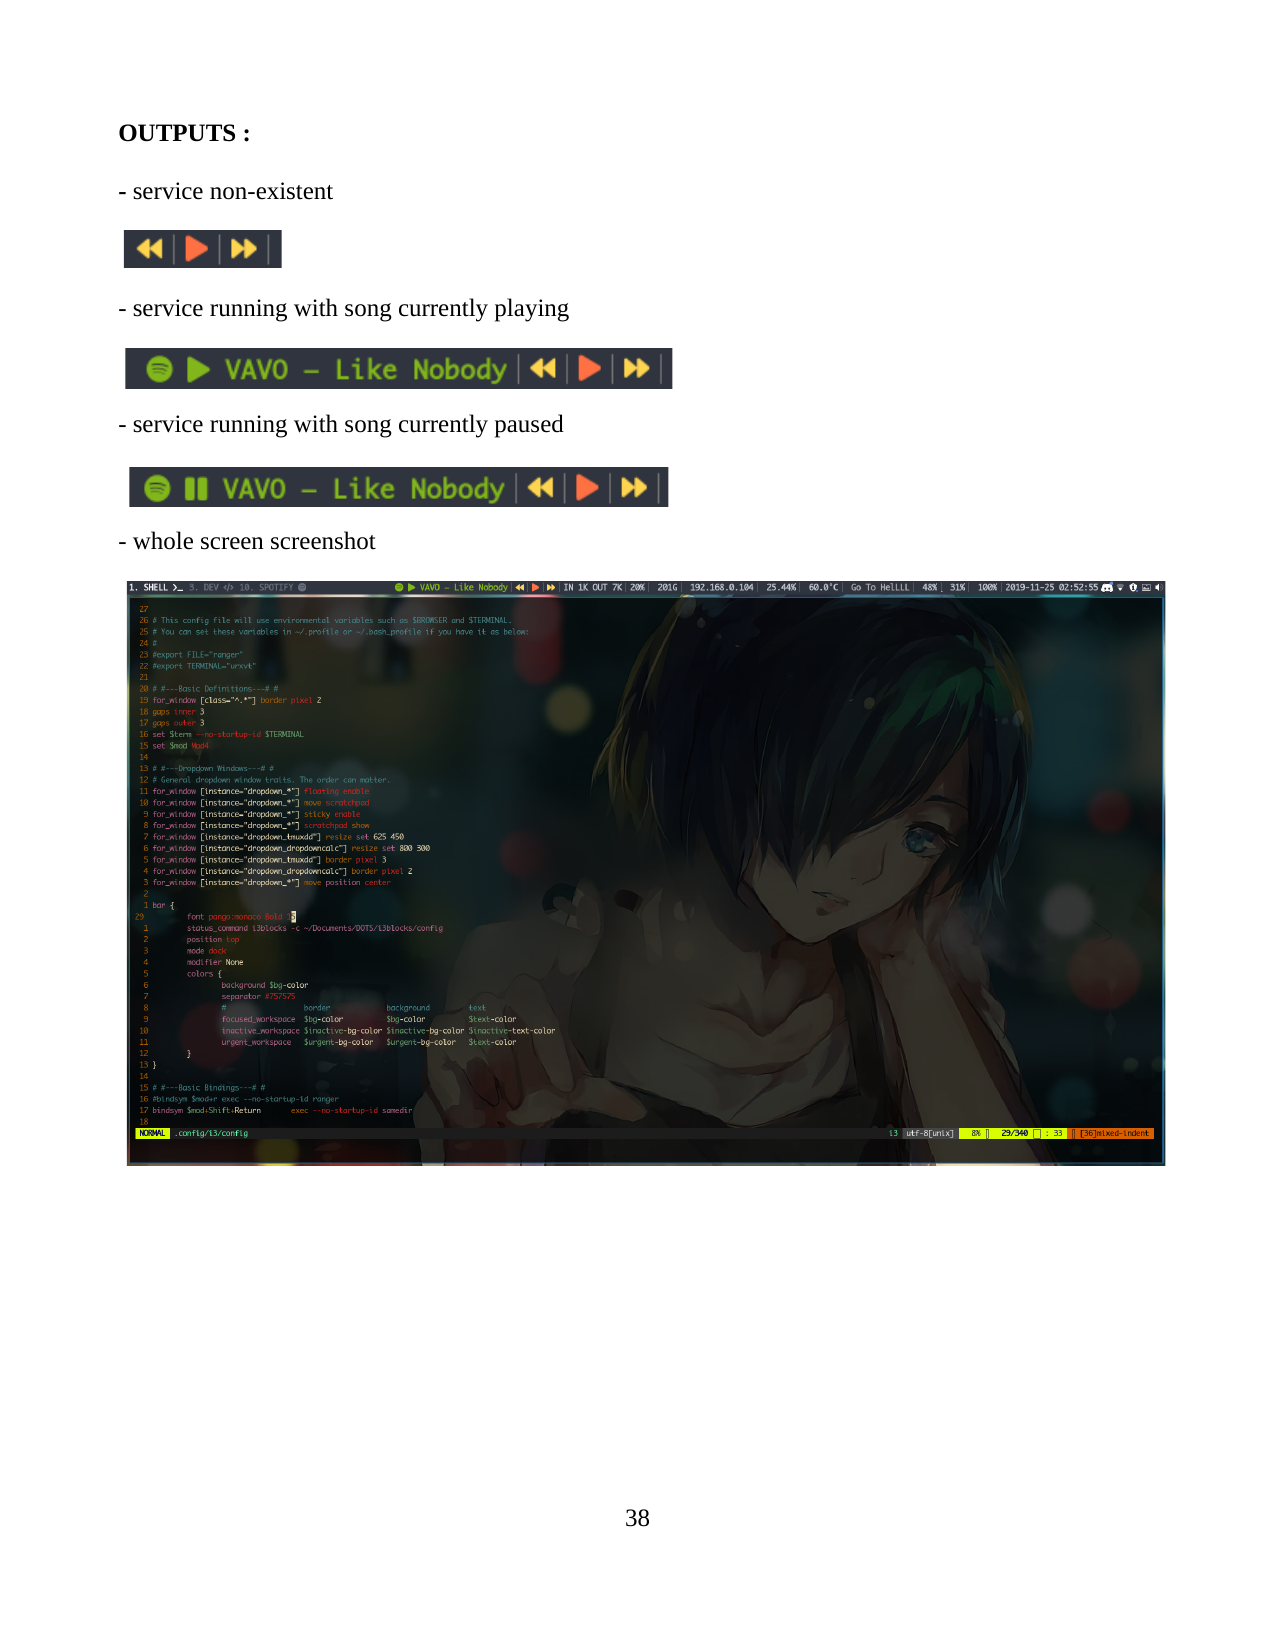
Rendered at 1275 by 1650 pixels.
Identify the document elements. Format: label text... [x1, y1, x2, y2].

text - service running with song currently paused [118, 409, 1157, 438]
text - service non-existent [118, 176, 1157, 205]
text - service running with song currently playing [118, 293, 1157, 322]
picture [123, 230, 282, 268]
text OUTPUTS : [118, 118, 1157, 147]
text - whole screen screenshot [118, 526, 1157, 554]
picture [125, 348, 673, 389]
picture [129, 467, 669, 507]
picture [126, 581, 1166, 1166]
